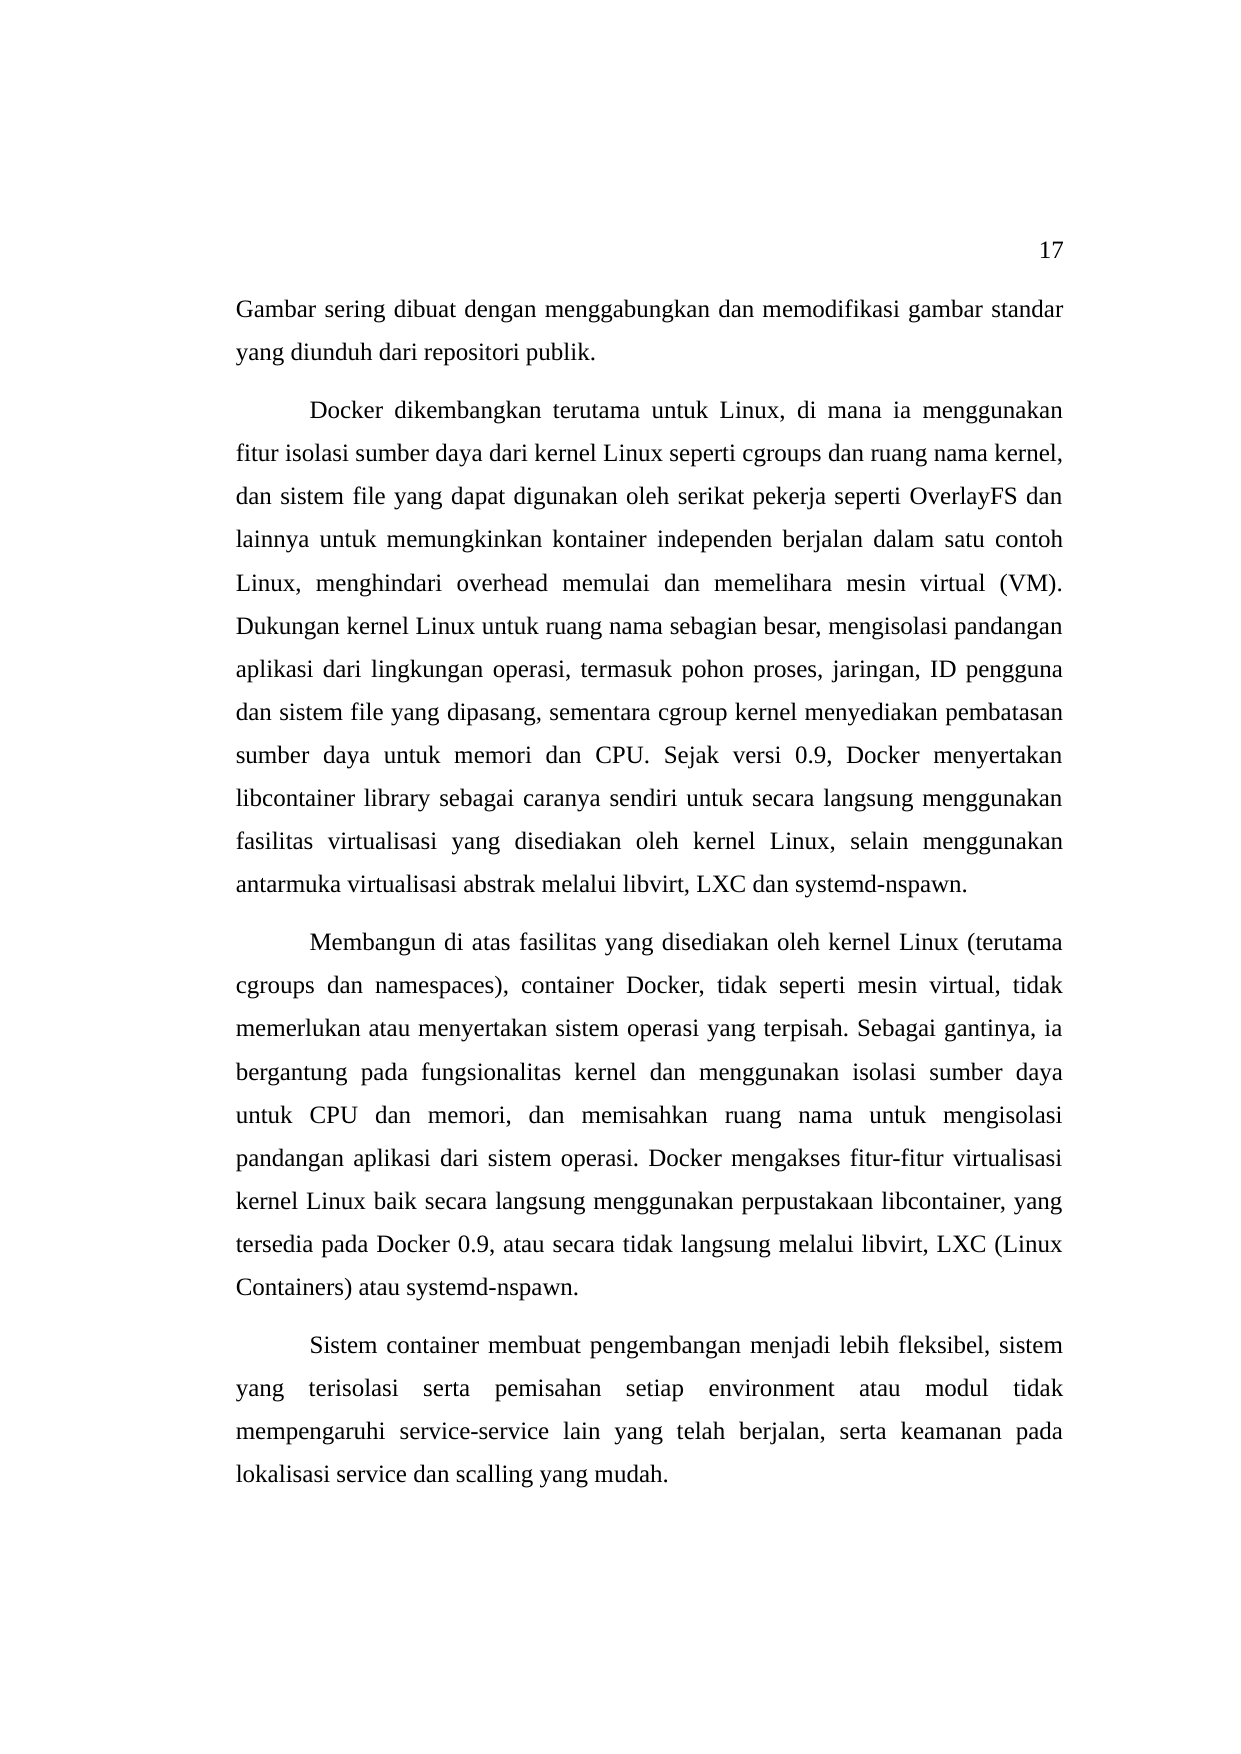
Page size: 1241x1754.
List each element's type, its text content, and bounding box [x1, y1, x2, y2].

text Gambar sering dibuat dengan menggabungkan dan memodifikasi gambar standar yang diunduh dari repositori publik. [236, 294, 1063, 366]
text Sistem container membuat pengembangan menjadi lebih fleksibel, sistem yang terisolasi serta pemisahan setiap environment atau modul tidak mempengaruhi service-service lain yang telah berjalan, serta keamanan pada lokalisasi service dan scalling yang mudah. [236, 1330, 1063, 1488]
text Docker dikembangkan terutama untuk Linux, di mana ia menggunakan fitur isolasi sumber daya dari kernel Linux seperti cgroups dan ruang nama kernel, dan sistem file yang dapat digunakan oleh serikat pekerja seperti OverlayFS dan lainnya untuk memungkinkan kontainer independen berjalan dalam satu contoh Linux, menghindari overhead memulai dan memelihara mesin virtual (VM). Dukungan kernel Linux untuk ruang nama sebagian besar, mengisolasi pandangan aplikasi dari lingkungan operasi, termasuk pohon proses, jaringan, ID pengguna dan sistem file yang dipasang, sementara cgroup kernel menyediakan pembatasan sumber daya untuk memori dan CPU. Sejak versi 0.9, Docker menyertakan libcontainer library sebagai caranya sendiri untuk secara langsung menggunakan fasilitas virtualisasi yang disediakan oleh kernel Linux, selain menggunakan antarmuka virtualisasi abstrak melalui libvirt, LXC dan systemd-nspawn. [236, 395, 1063, 898]
text Membangun di atas fasilitas yang disediakan oleh kernel Linux (terutama cgroups dan namespaces), container Docker, tidak seperti mesin virtual, tidak memerlukan atau menyertakan sistem operasi yang terpisah. Sebagai gantinya, ia bergantung pada fungsionalitas kernel dan menggunakan isolasi sumber daya untuk CPU dan memori, dan memisahkan ruang nama untuk mengisolasi pandangan aplikasi dari sistem operasi. Docker mengakses fitur-fitur virtualisasi kernel Linux baik secara langsung menggunakan perpustakaan libcontainer, yang tersedia pada Docker 0.9, atau secara tidak langsung melalui libvirt, LXC (Linux Containers) atau systemd-nspawn. [236, 927, 1063, 1301]
